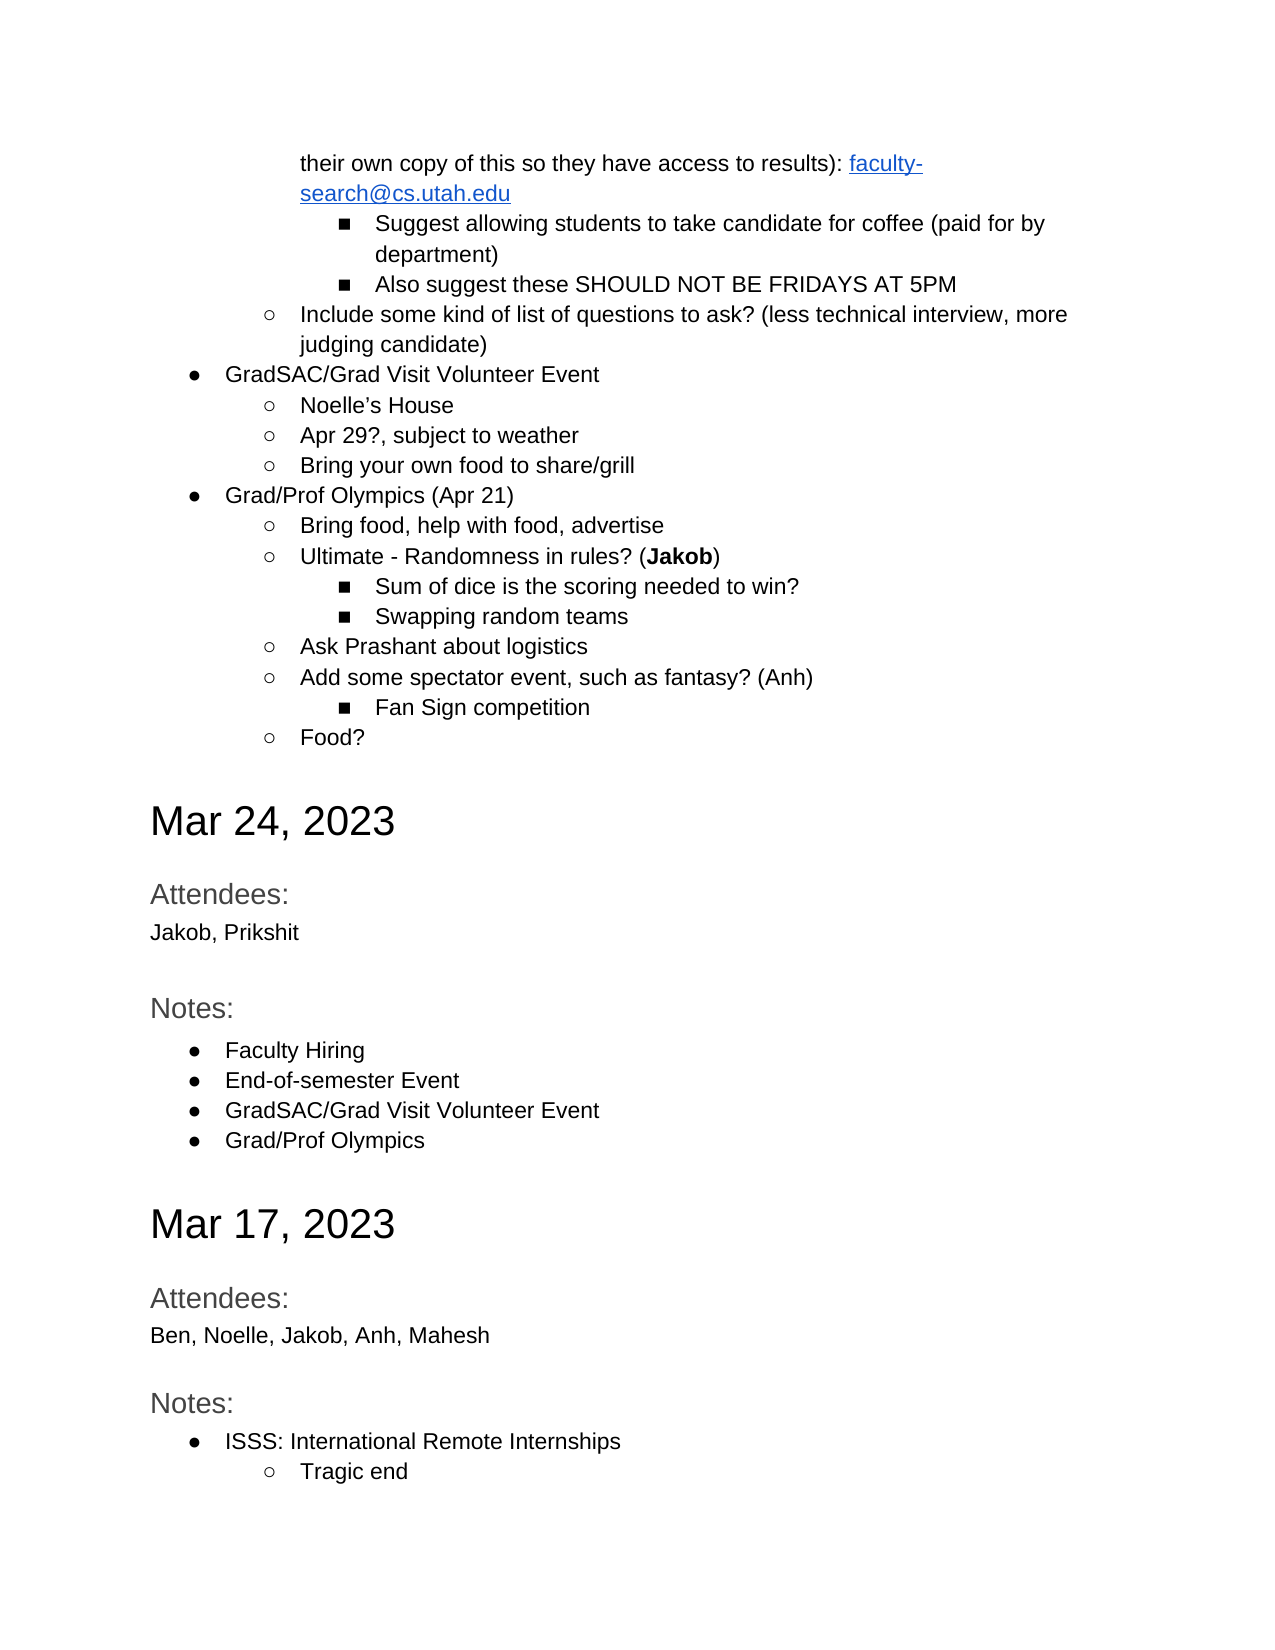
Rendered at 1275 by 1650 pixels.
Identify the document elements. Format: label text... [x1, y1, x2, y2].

list Suggest allowing students to take candidate for coffee (paid for by department) [337, 210, 1125, 267]
list Bring your own food to share/grill [262, 452, 1125, 478]
subtitle Attendees: [150, 1281, 1125, 1314]
subtitle Attendees: [150, 877, 1125, 911]
list Bring food, help with food, advertise [262, 512, 1125, 539]
list Faculty Hiring [187, 1037, 1125, 1063]
subtitle Mar 17, 2023 [150, 1199, 1125, 1247]
list End-of-semester Event [187, 1067, 1125, 1093]
text Jakob, Prikshit [150, 919, 1125, 945]
list Grad/Prof Olympics (Apr 21) [187, 482, 1125, 509]
list Include some kind of list of questions to ask? (less technical interview, more judging candidate) [262, 301, 1125, 358]
list Swapping random teams [337, 603, 1125, 629]
subtitle Mar 24, 2023 [150, 796, 1125, 844]
list Ask Prashant about logistics [262, 633, 1125, 660]
list their own copy of this so they have access to results): faculty-search@cs.utah.edu [262, 150, 1125, 207]
list Food? [262, 724, 1125, 750]
list Fan Sign competition [337, 694, 1125, 720]
subtitle Notes: [150, 1386, 1125, 1419]
list ISSS: International Remote Internships [187, 1428, 1125, 1454]
subtitle Notes: [150, 991, 1125, 1024]
list Add some spectator event, such as fantasy? (Anh) [262, 663, 1125, 690]
list GradSAC/Grad Visit Volunteer Event [187, 1097, 1125, 1124]
list Apr 29?, subject to weather [262, 422, 1125, 448]
list Sum of dice is the scoring needed to win? [337, 573, 1125, 599]
list Tragic end [262, 1458, 1125, 1484]
text Ben, Noelle, Jakob, Anh, Mahesh [150, 1322, 1125, 1349]
list Ultimate - Randomness in rules? (Jakob) [262, 543, 1125, 569]
list Grad/Prof Olympics [187, 1127, 1125, 1154]
list Noelle’s House [262, 392, 1125, 418]
list GradSAC/Grad Visit Volunteer Event [187, 361, 1125, 388]
list Also suggest these SHOULD NOT BE FRIDAYS AT 5PM [337, 271, 1125, 297]
